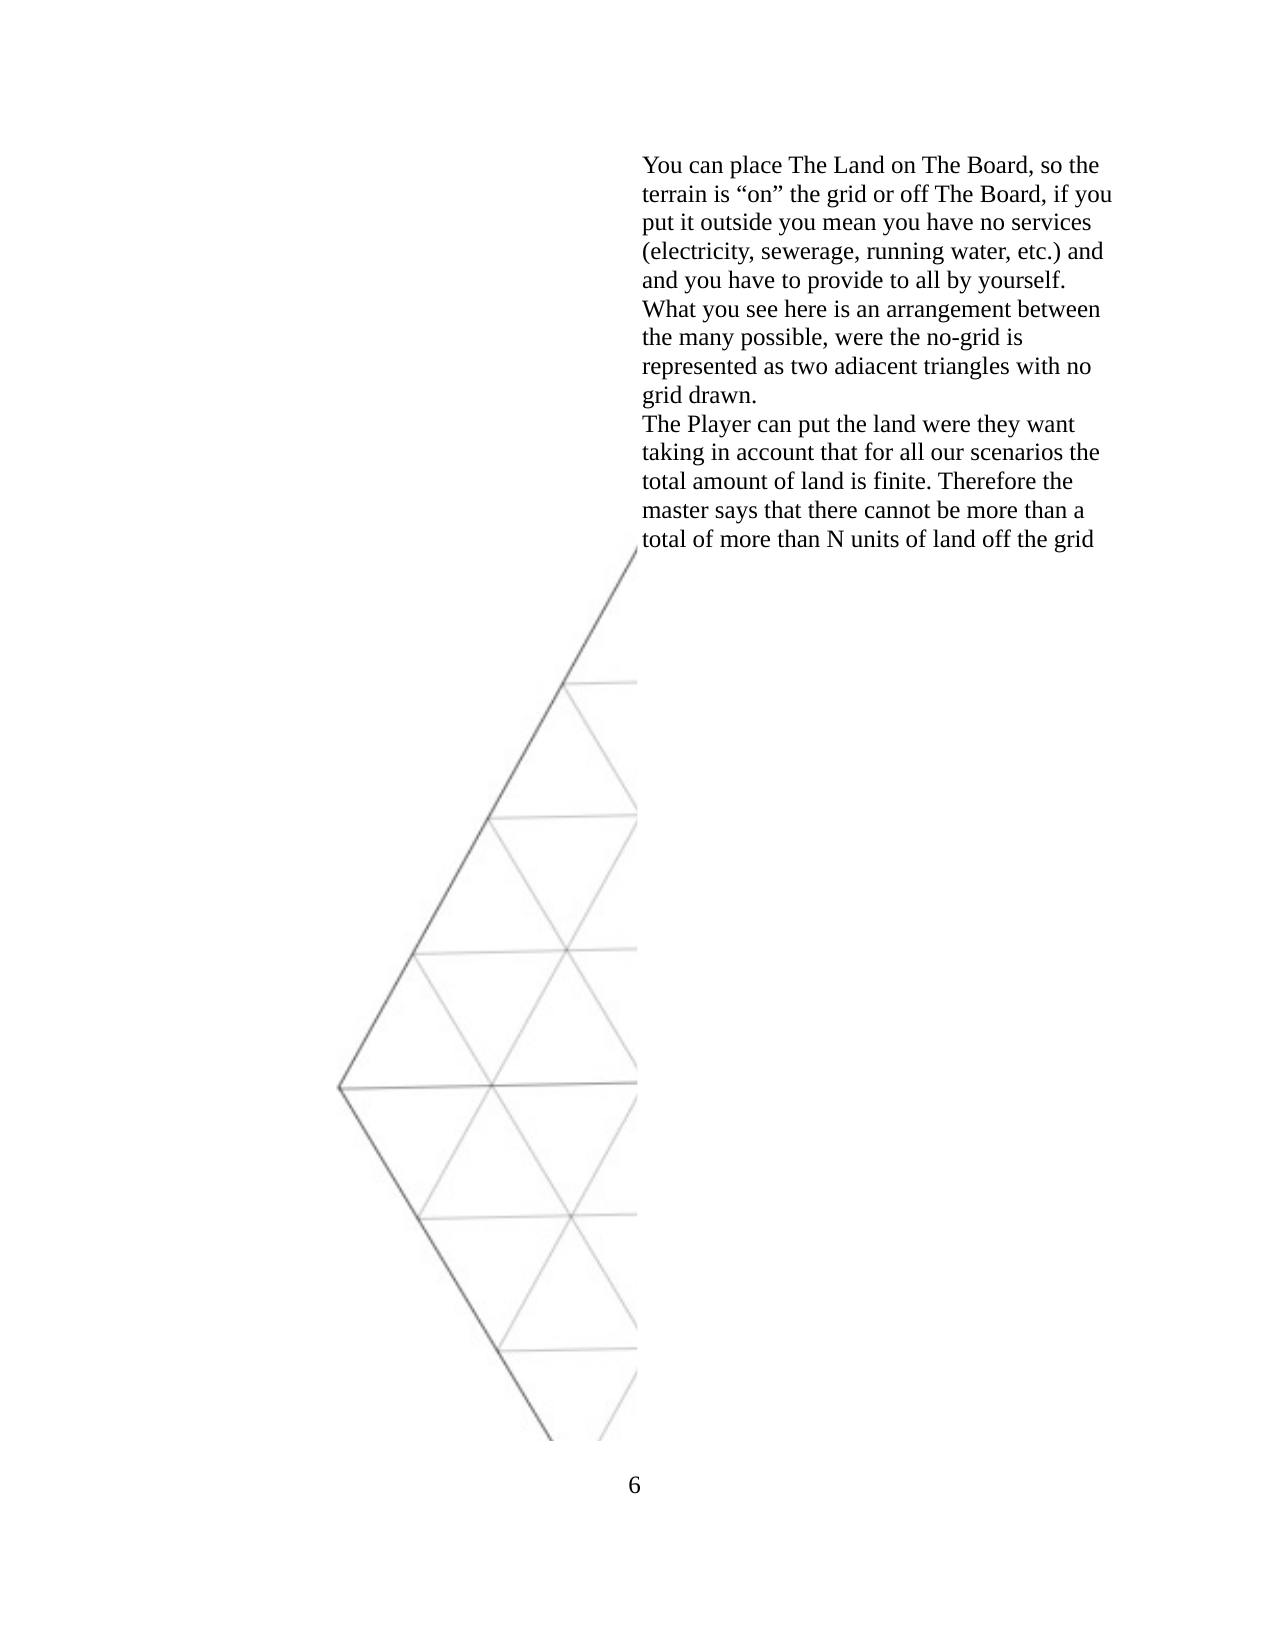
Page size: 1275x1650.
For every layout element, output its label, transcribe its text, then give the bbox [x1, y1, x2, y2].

table_cell You can place The Land on The Board, so the terrain is “on” the grid or off The Board, if you put it outside you mean you have no services (electricity, sewerage, running water, etc.) and and you have to provide to all by yourself. What you see here is an arrangement between the many possible, were the no-grid is represented as two adiacent triangles with no grid drawn. The Player can put the land were they want taking in account that for all our scenarios the total amount of land is finite. Therefore the master says that there cannot be more than a total of more than N units of land off the grid [638, 150, 1125, 1440]
picture [154, 150, 638, 1441]
table_cell [150, 150, 154, 1440]
